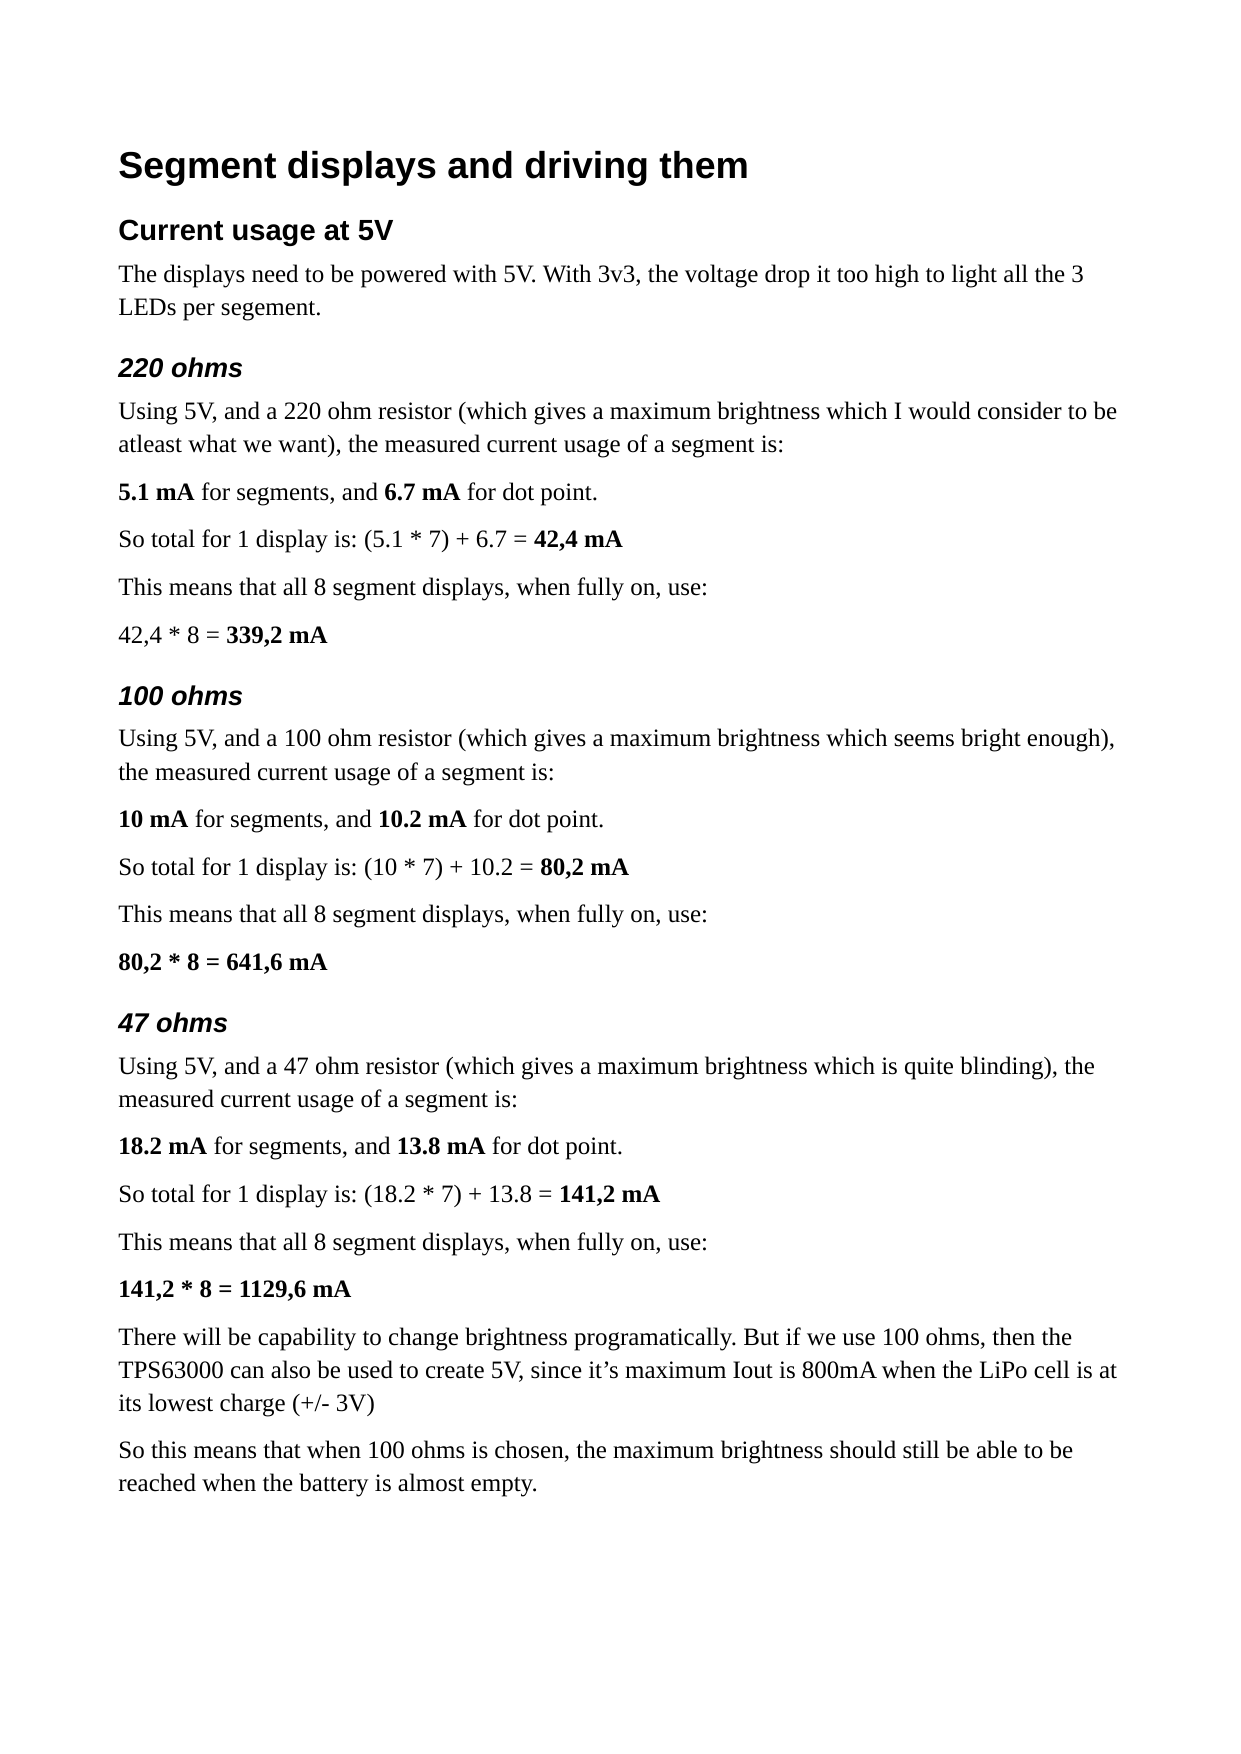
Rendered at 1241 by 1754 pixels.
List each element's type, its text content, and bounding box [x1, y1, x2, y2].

text So total for 1 display is: (10 * 7) + 10.2 = 80,2 mA [118, 852, 1122, 881]
subtitle 220 ohms [118, 352, 1122, 384]
text 42,4 * 8 = 339,2 mA [118, 620, 1122, 648]
text 18.2 mA for segments, and 13.8 mA for dot point. [118, 1131, 1122, 1160]
subtitle 47 ohms [118, 1007, 1122, 1038]
subtitle 100 ohms [118, 680, 1122, 711]
text Using 5V, and a 220 ohm resistor (which gives a maximum brightness which I would consider to be atleast what we want), the measured current usage of a segment is: [118, 396, 1122, 458]
text So total for 1 display is: (5.1 * 7) + 6.7 = 42,4 mA [118, 524, 1122, 553]
text 5.1 mA for segments, and 6.7 mA for dot point. [118, 477, 1122, 506]
text 80,2 * 8 = 641,6 mA [118, 947, 1122, 976]
subtitle Segment displays and driving them [118, 143, 1122, 186]
text So this means that when 100 ohms is chosen, the maximum brightness should still be able to be reached when the battery is almost empty. [118, 1436, 1122, 1497]
text 141,2 * 8 = 1129,6 mA [118, 1274, 1122, 1303]
text 10 mA for segments, and 10.2 mA for dot point. [118, 804, 1122, 833]
text Using 5V, and a 47 ohm resistor (which gives a maximum brightness which is quite blinding), the measured current usage of a segment is: [118, 1051, 1122, 1113]
text Using 5V, and a 100 ohm resistor (which gives a maximum brightness which seems bright enough), the measured current usage of a segment is: [118, 723, 1122, 785]
text The displays need to be powered with 5V. With 3v3, the voltage drop it too high to light all the 3 LEDs per segement. [118, 259, 1122, 321]
text So total for 1 display is: (18.2 * 7) + 13.8 = 141,2 mA [118, 1179, 1122, 1208]
text This means that all 8 segment displays, when fully on, use: [118, 899, 1122, 928]
text There will be capability to change brightness programatically. But if we use 100 ohms, then the TPS63000 can also be used to create 5V, since it’s maximum Iout is 800mA when the LiPo cell is at its lowest charge (+/- 3V) [118, 1322, 1122, 1417]
text This means that all 8 segment displays, when fully on, use: [118, 572, 1122, 601]
text This means that all 8 segment displays, when fully on, use: [118, 1227, 1122, 1255]
subtitle Current usage at 5V [118, 213, 1122, 247]
